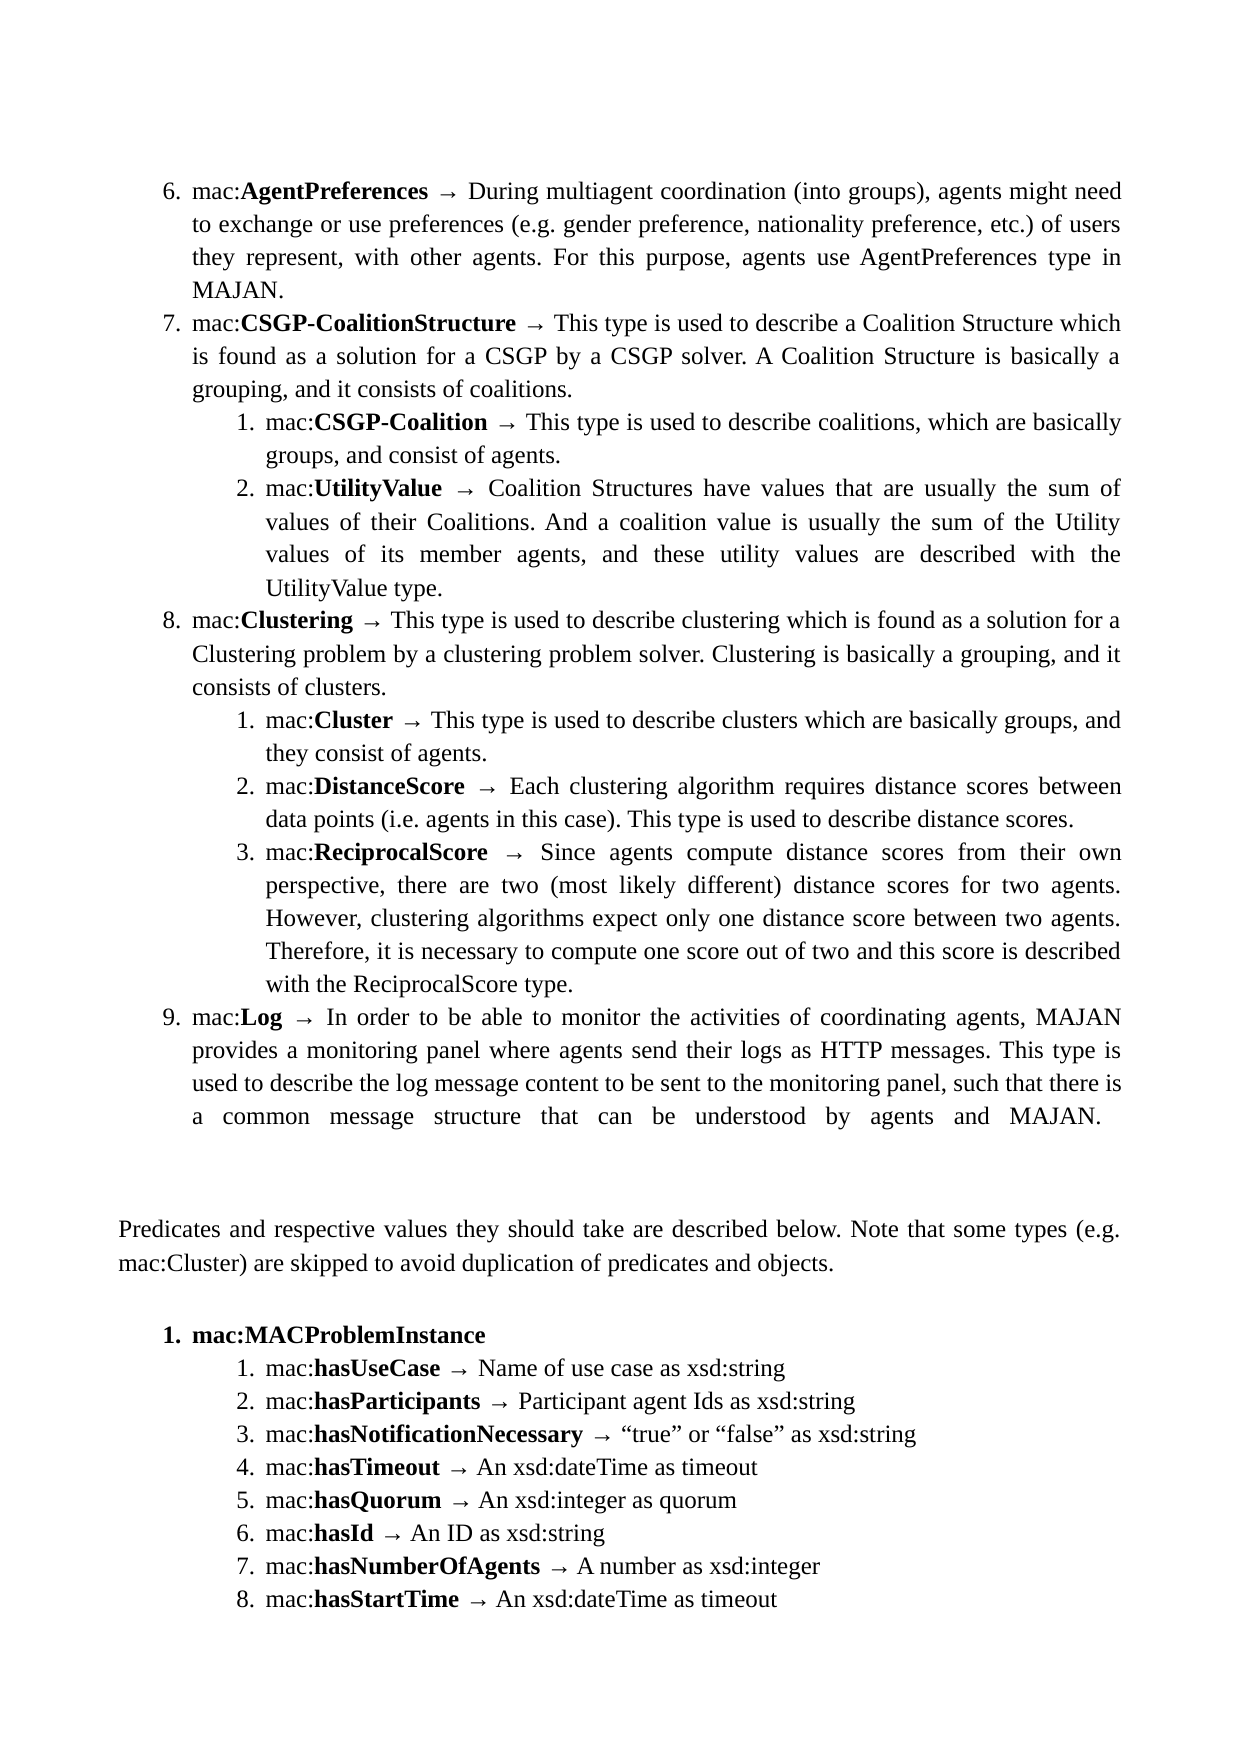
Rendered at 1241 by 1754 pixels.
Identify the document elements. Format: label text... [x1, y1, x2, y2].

list mac:hasStartTime → An xsd:dateTime as timeout [236, 1584, 1122, 1613]
list mac:Clustering → This type is used to describe clustering which is found as a solution for a Clustering problem by a clustering problem solver. Clustering is basically a grouping, and it consists of clusters. [162, 606, 1122, 700]
list mac:Log → In order to be able to monitor the activities of coordinating agents, MAJAN provides a monitoring panel where agents send their logs as HTTP messages. This type is used to describe the log message content to be sent to the monitoring panel, such that there is a common message structure that can be understood by agents and MAJAN. [162, 1002, 1122, 1163]
list mac:hasParticipants → Participant agent Ids as xsd:string [236, 1386, 1122, 1415]
list mac:hasTimeout → An xsd:dateTime as timeout [236, 1452, 1122, 1481]
list mac:CSGP-Coalition → This type is used to describe coalitions, which are basically groups, and consist of agents. [236, 407, 1122, 469]
list mac:Cluster → This type is used to describe clusters which are basically groups, and they consist of agents. [236, 705, 1122, 766]
list mac:CSGP-CoalitionStructure → This type is used to describe a Coalition Structure which is found as a solution for a CSGP by a CSGP solver. A Coalition Structure is basically a grouping, and it consists of coalitions. [162, 308, 1122, 403]
list mac:hasQuorum → An xsd:integer as quorum [236, 1485, 1122, 1514]
list mac:hasNumberOfAgents → A number as xsd:integer [236, 1551, 1122, 1580]
list mac:hasNotificationNecessary → “true” or “false” as xsd:string [236, 1419, 1122, 1448]
list mac:UtilityValue → Coalition Structures have values that are usually the sum of values of their Coalitions. And a coalition value is usually the sum of the Utility values of its member agents, and these utility values are described with the UtilityValue type. [236, 473, 1122, 601]
list mac:hasId → An ID as xsd:string [236, 1518, 1122, 1547]
list mac:ReciprocalScore → Since agents compute distance scores from their own perspective, there are two (most likely different) distance scores for two agents. However, clustering algorithms expect only one distance score between two agents. Therefore, it is necessary to compute one score out of two and this score is described with the ReciprocalScore type. [236, 837, 1122, 998]
list mac:hasUseCase → Name of use case as xsd:string [236, 1353, 1122, 1382]
text Predicates and respective values they should take are described below. Note that some types (e.g. mac:Cluster) are skipped to avoid duplication of predicates and objects. [118, 1214, 1122, 1276]
list mac:AgentPreferences → During multiagent coordination (into groups), agents might need to exchange or use preferences (e.g. gender preference, nationality preference, etc.) of users they represent, with other agents. For this purpose, agents use AgentPreferences type in MAJAN. [162, 176, 1122, 304]
list mac:DistanceScore → Each clustering algorithm requires distance scores between data points (i.e. agents in this case). This type is used to describe distance scores. [236, 771, 1122, 832]
list mac:MACProblemInstance [162, 1320, 1122, 1349]
